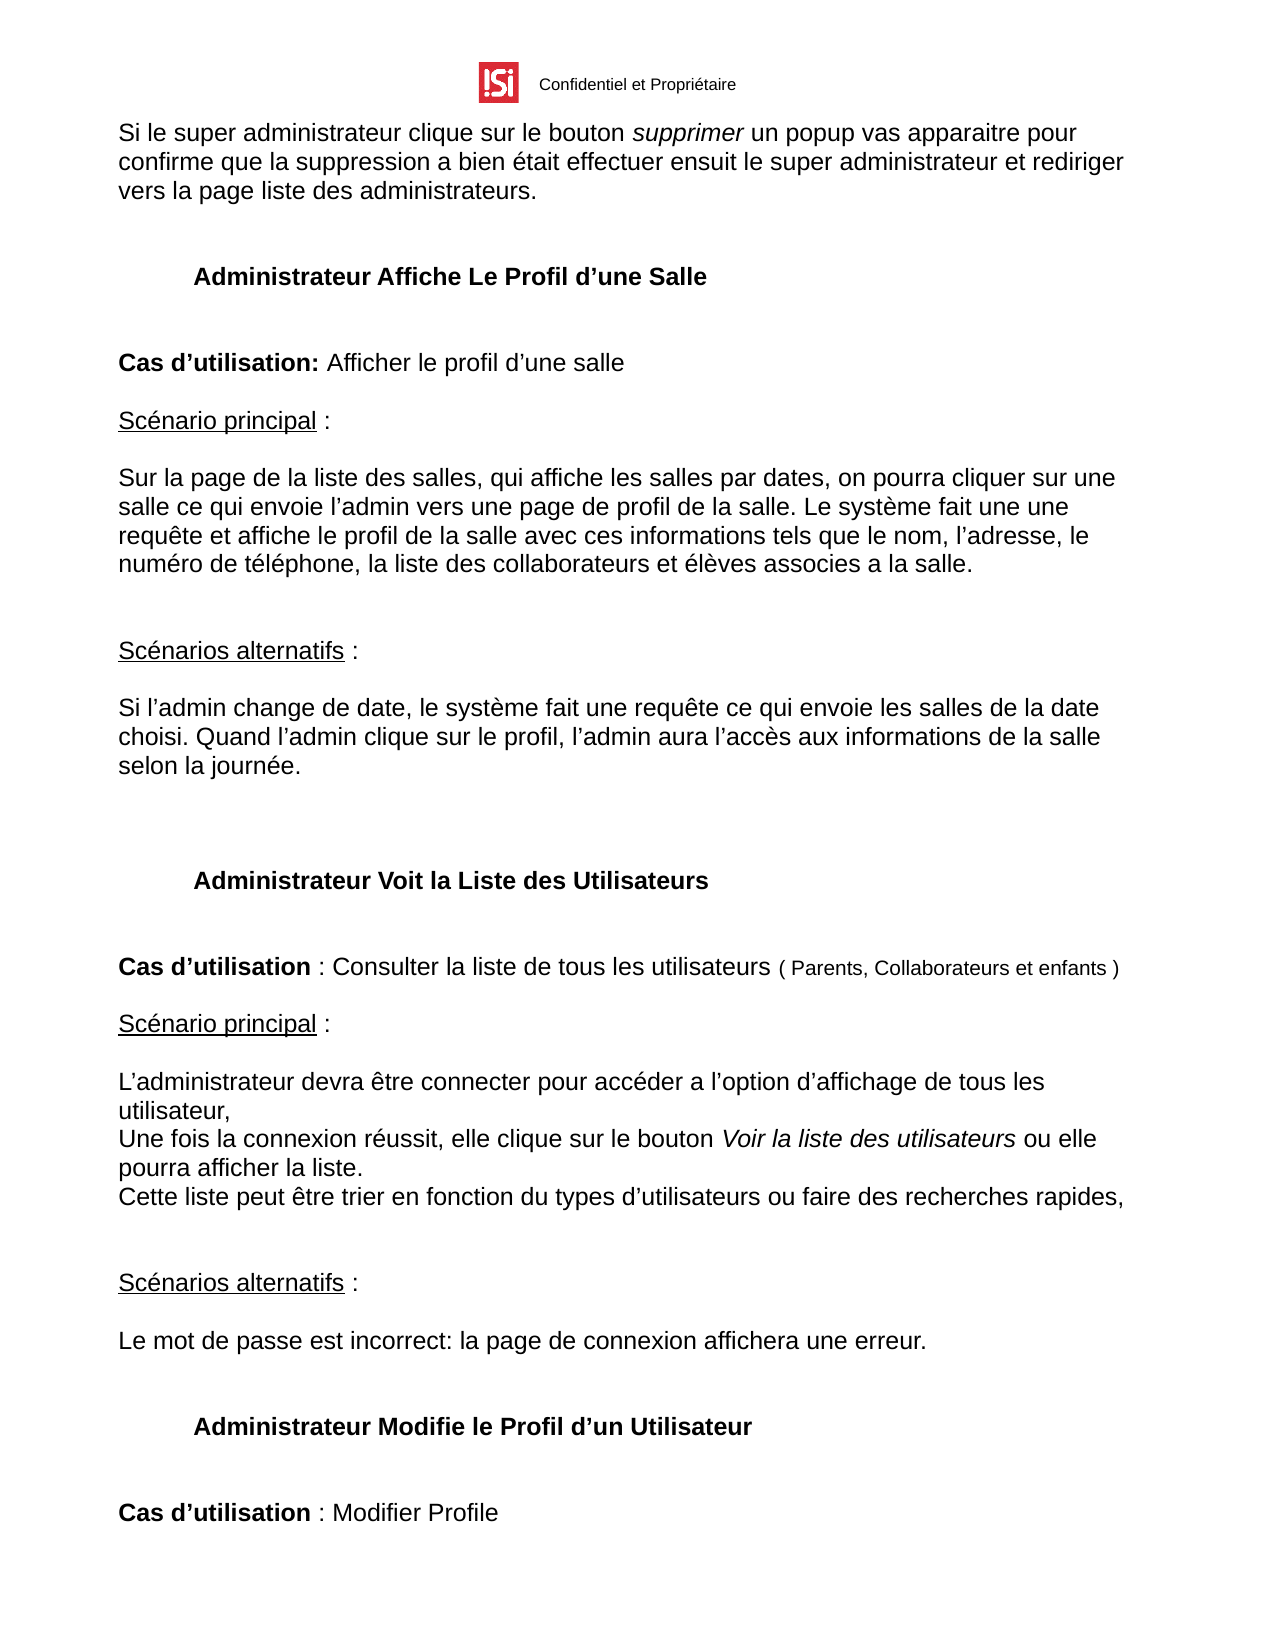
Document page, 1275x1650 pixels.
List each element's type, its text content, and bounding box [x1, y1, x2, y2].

text Si le super administrateur clique sur le bouton supprimer un popup vas apparaitre pour confirme que la suppression a bien était effectuer ensuit le super administrateur et rediriger vers la page liste des administrateurs. [118, 118, 1157, 204]
text Scénario principal : [118, 1009, 1157, 1038]
text Sur la page de la liste des salles, qui affiche les salles par dates, on pourra cliquer sur une salle ce qui envoie l’admin vers une page de profil de la salle. Le système fait une une requête et affiche le profil de la salle avec ces informations tels que le nom, l’adresse, le numéro de téléphone, la liste des collaborateurs et élèves associes a la salle. [118, 463, 1157, 578]
text Scénario principal : [118, 406, 1157, 434]
text L’administrateur devra être connecter pour accéder a l’option d’affichage de tous les utilisateur, [118, 1067, 1157, 1124]
text Le mot de passe est incorrect: la page de connexion affichera une erreur. [118, 1326, 1157, 1354]
subtitle Administrateur Affiche Le Profil d’une Salle [193, 262, 1157, 291]
text Cas d’utilisation : Modifier Profile [118, 1498, 1157, 1527]
text Scénarios alternatifs : [118, 636, 1157, 664]
subtitle Administrateur Modifie le Profil d’un Utilisateur [193, 1412, 1157, 1441]
text Cas d’utilisation: Afficher le profil d’une salle [118, 348, 1157, 377]
text Si l’admin change de date, le système fait une requête ce qui envoie les salles de la date choisi. Quand l’admin clique sur le profil, l’admin aura l’accès aux informations de la salle selon la journée. [118, 693, 1157, 779]
picture [478, 62, 519, 103]
text Cette liste peut être trier en fonction du types d’utilisateurs ou faire des recherches rapides, [118, 1182, 1157, 1211]
text Cas d’utilisation : Consulter la liste de tous les utilisateurs ( Parents, Collaborateurs et enfants ) [118, 952, 1157, 981]
text Scénarios alternatifs : [118, 1268, 1157, 1297]
text Une fois la connexion réussit, elle clique sur le bouton Voir la liste des utilisateurs ou elle pourra afficher la liste. [118, 1124, 1157, 1182]
subtitle Administrateur Voit la Liste des Utilisateurs [193, 866, 1157, 894]
